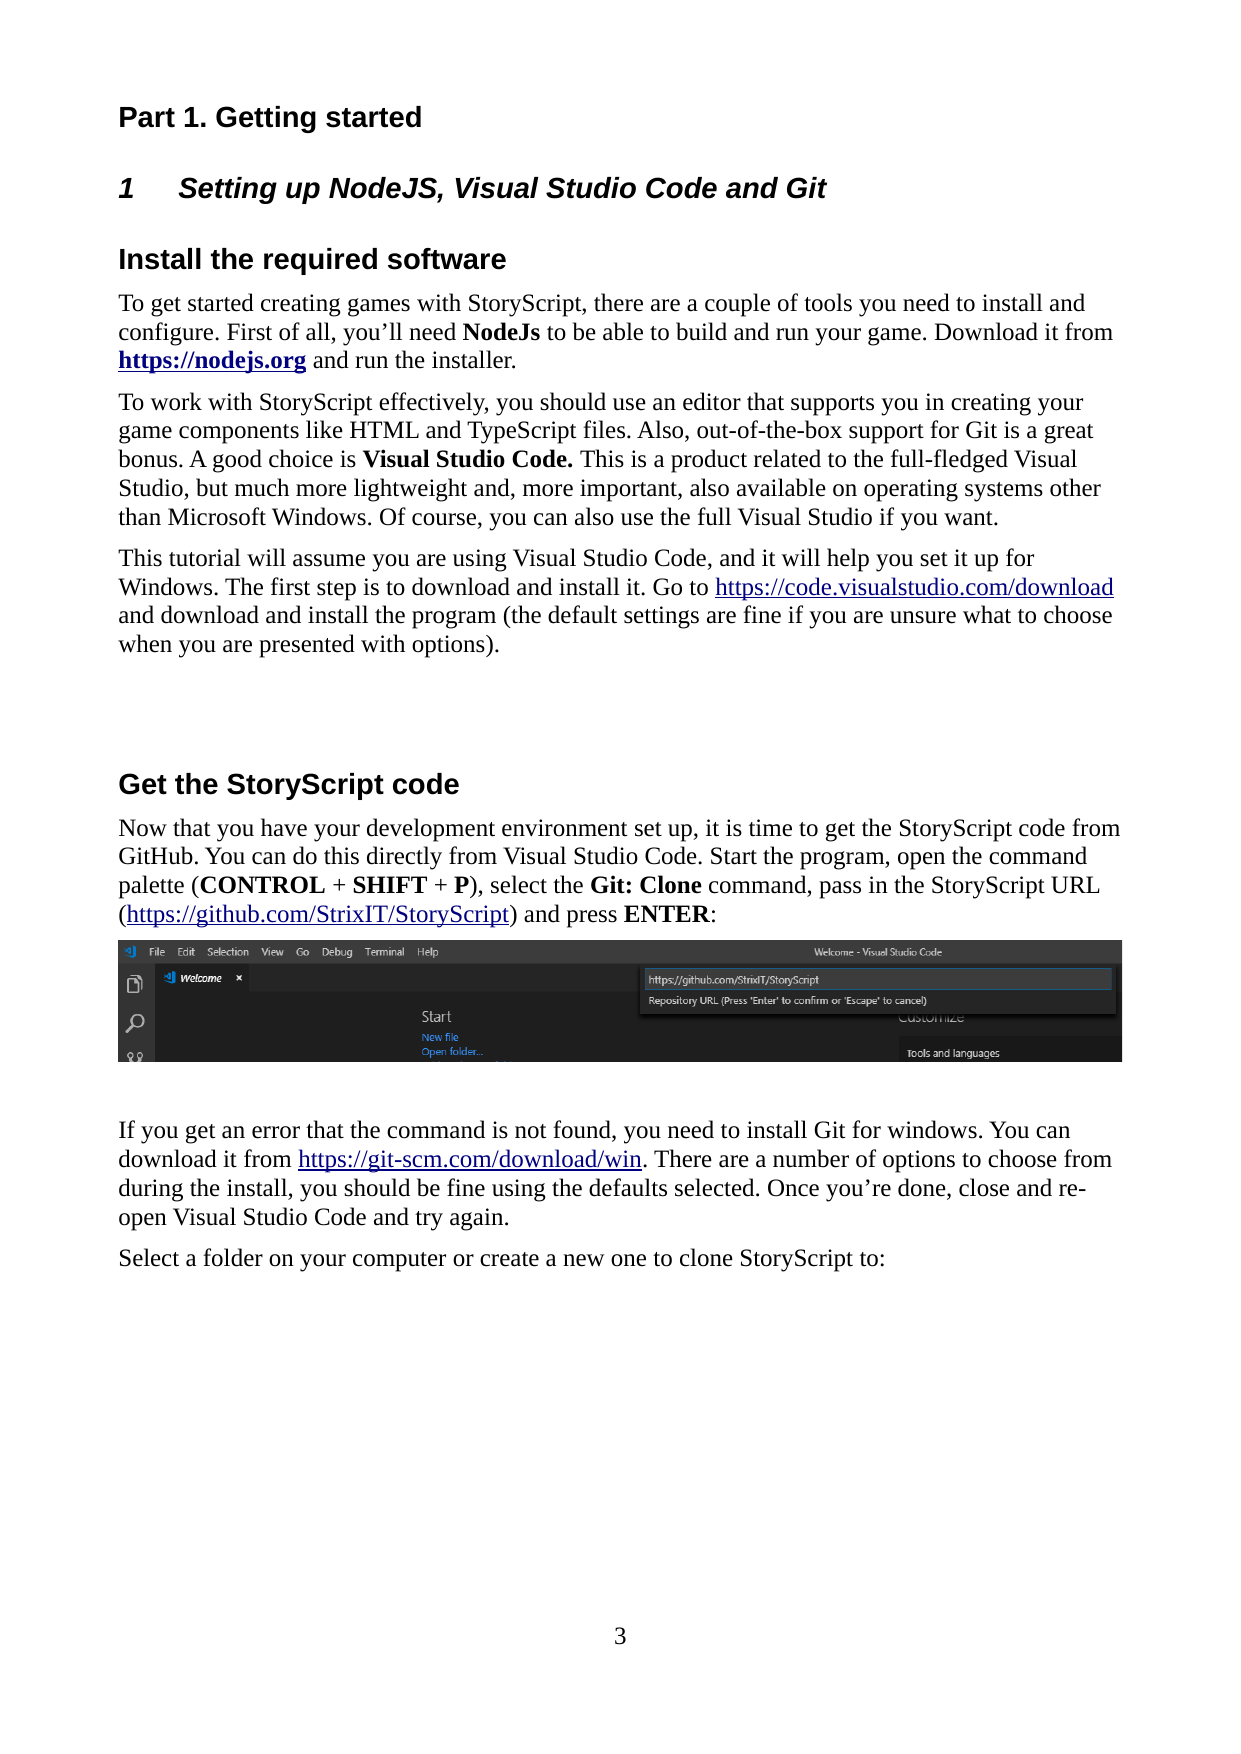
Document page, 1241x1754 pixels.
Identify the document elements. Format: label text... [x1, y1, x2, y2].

text If you get an error that the command is not found, you need to install Git for windows. You can download it from https://git-scm.com/download/win. There are a number of options to choose from during the install, you should be fine using the defaults selected. Once you’re done, close and re-open Visual Studio Code and try again. [118, 1115, 1122, 1230]
text This tutorial will assume you are using Visual Studio Code, and it will help you set it up for Windows. The first step is to download and install it. Go to https://code.visualstudio.com/download and download and install the program (the default settings are fine if you are unsure what to choose when you are presented with options). [118, 543, 1122, 658]
text To work with StoryScript effectively, you should use an editor that supports you in creating your game components like HTML and TypeScript files. Also, out-of-the-box support for Git is a great bonus. A good choice is Visual Studio Code. This is a product related to the full-fledged Visual Studio, but much more lightweight and, more important, also available on operating systems other than Microsoft Windows. Of course, you can also use the full Visual Studio if you want. [118, 387, 1122, 531]
text To get started creating games with StoryScript, there are a couple of tools you need to install and configure. First of all, you’ll need NodeJs to be able to build and run your game. Download it from https://nodejs.org and run the installer. [118, 288, 1122, 374]
subtitle Part 1. Getting started [118, 100, 1122, 133]
subtitle Get the StoryScript code [118, 767, 1122, 800]
text Select a folder on your computer or create a new one to clone StoryScript to: [118, 1243, 1122, 1272]
text Now that you have your development environment set up, it is time to get the StoryScript code from GitHub. You can do this directly from Visual Studio Code. Start the program, open the command palette (CONTROL + SHIFT + P), select the Git: Clone command, pass in the StoryScript URL (https://github.com/StrixIT/StoryScript) and press ENTER: [118, 813, 1122, 928]
subtitle Setting up NodeJS, Visual Studio Code and Git [118, 171, 1122, 204]
subtitle Install the required software [118, 242, 1122, 276]
